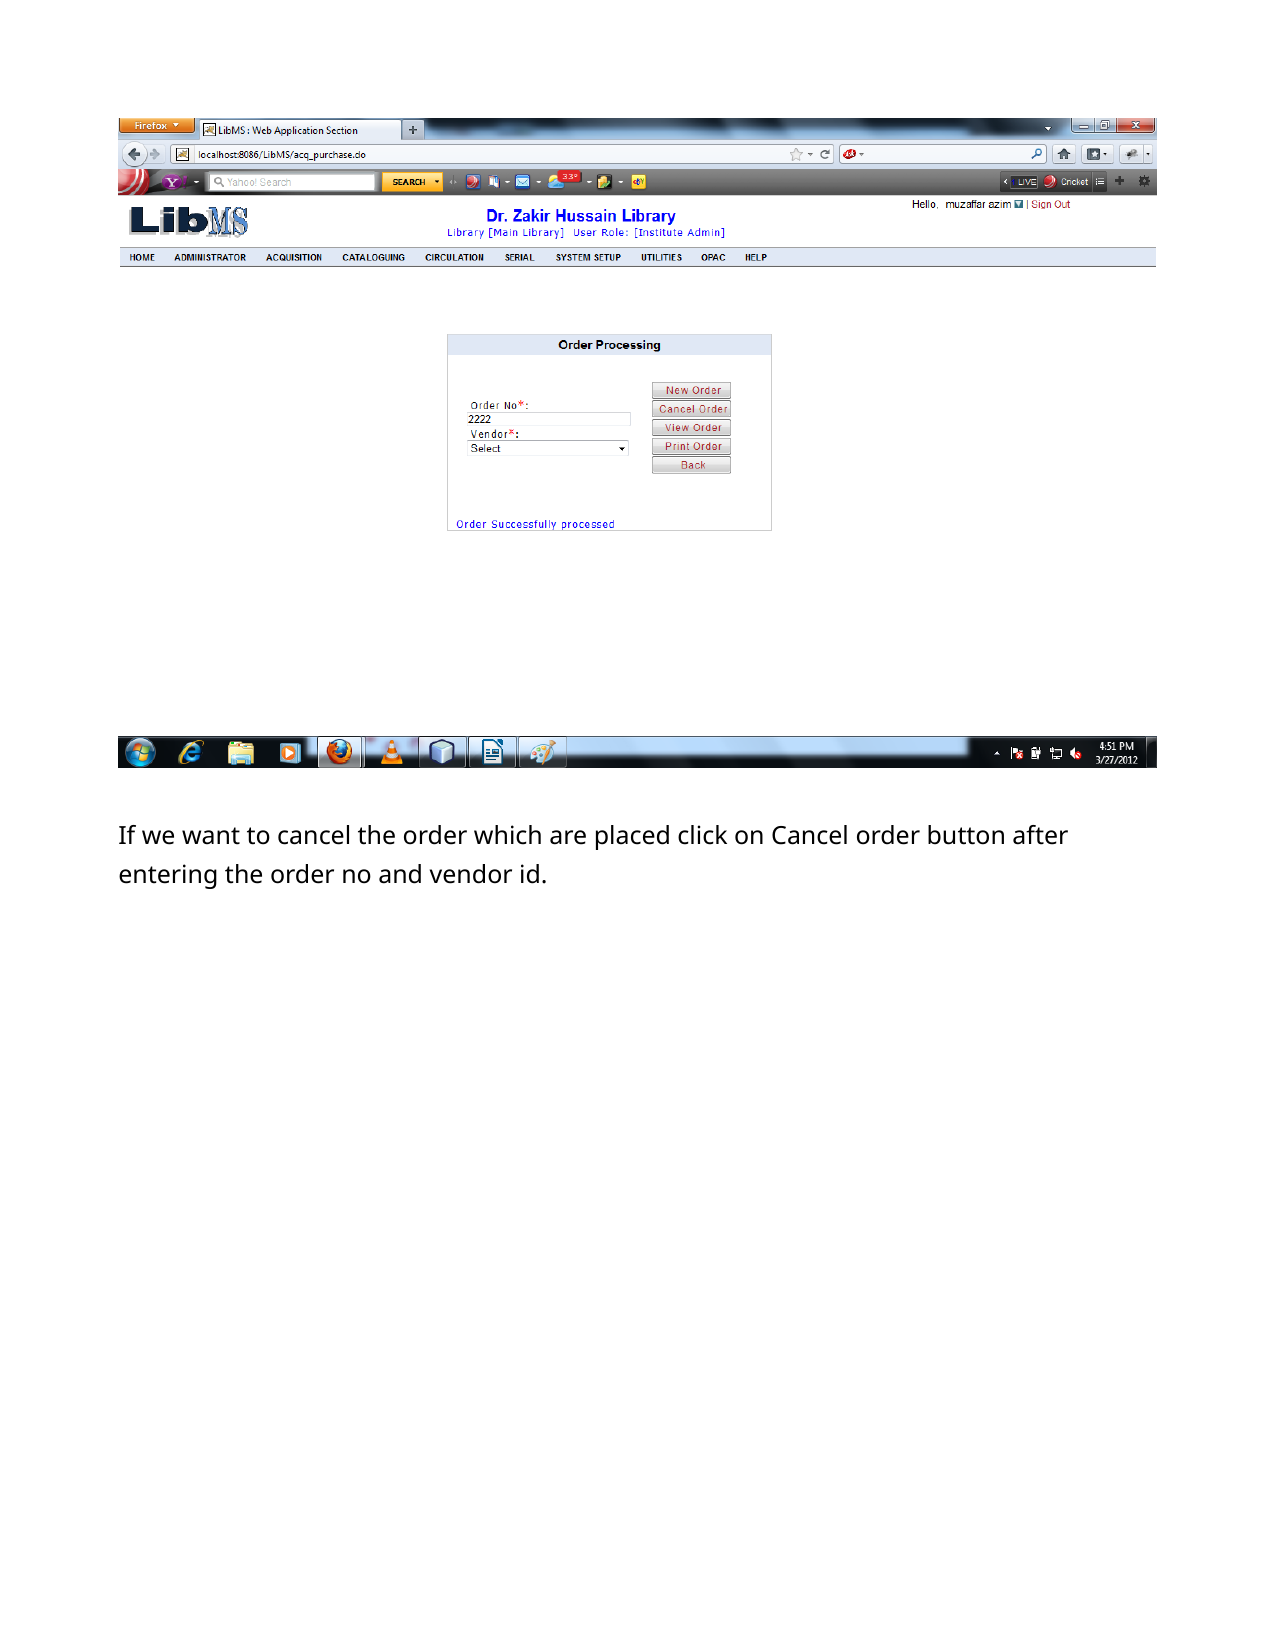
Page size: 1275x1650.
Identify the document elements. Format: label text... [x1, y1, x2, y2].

picture [118, 118, 1157, 768]
text If we want to cancel the order which are placed click on Cancel order button after entering the order no and vendor id. [118, 817, 1157, 891]
